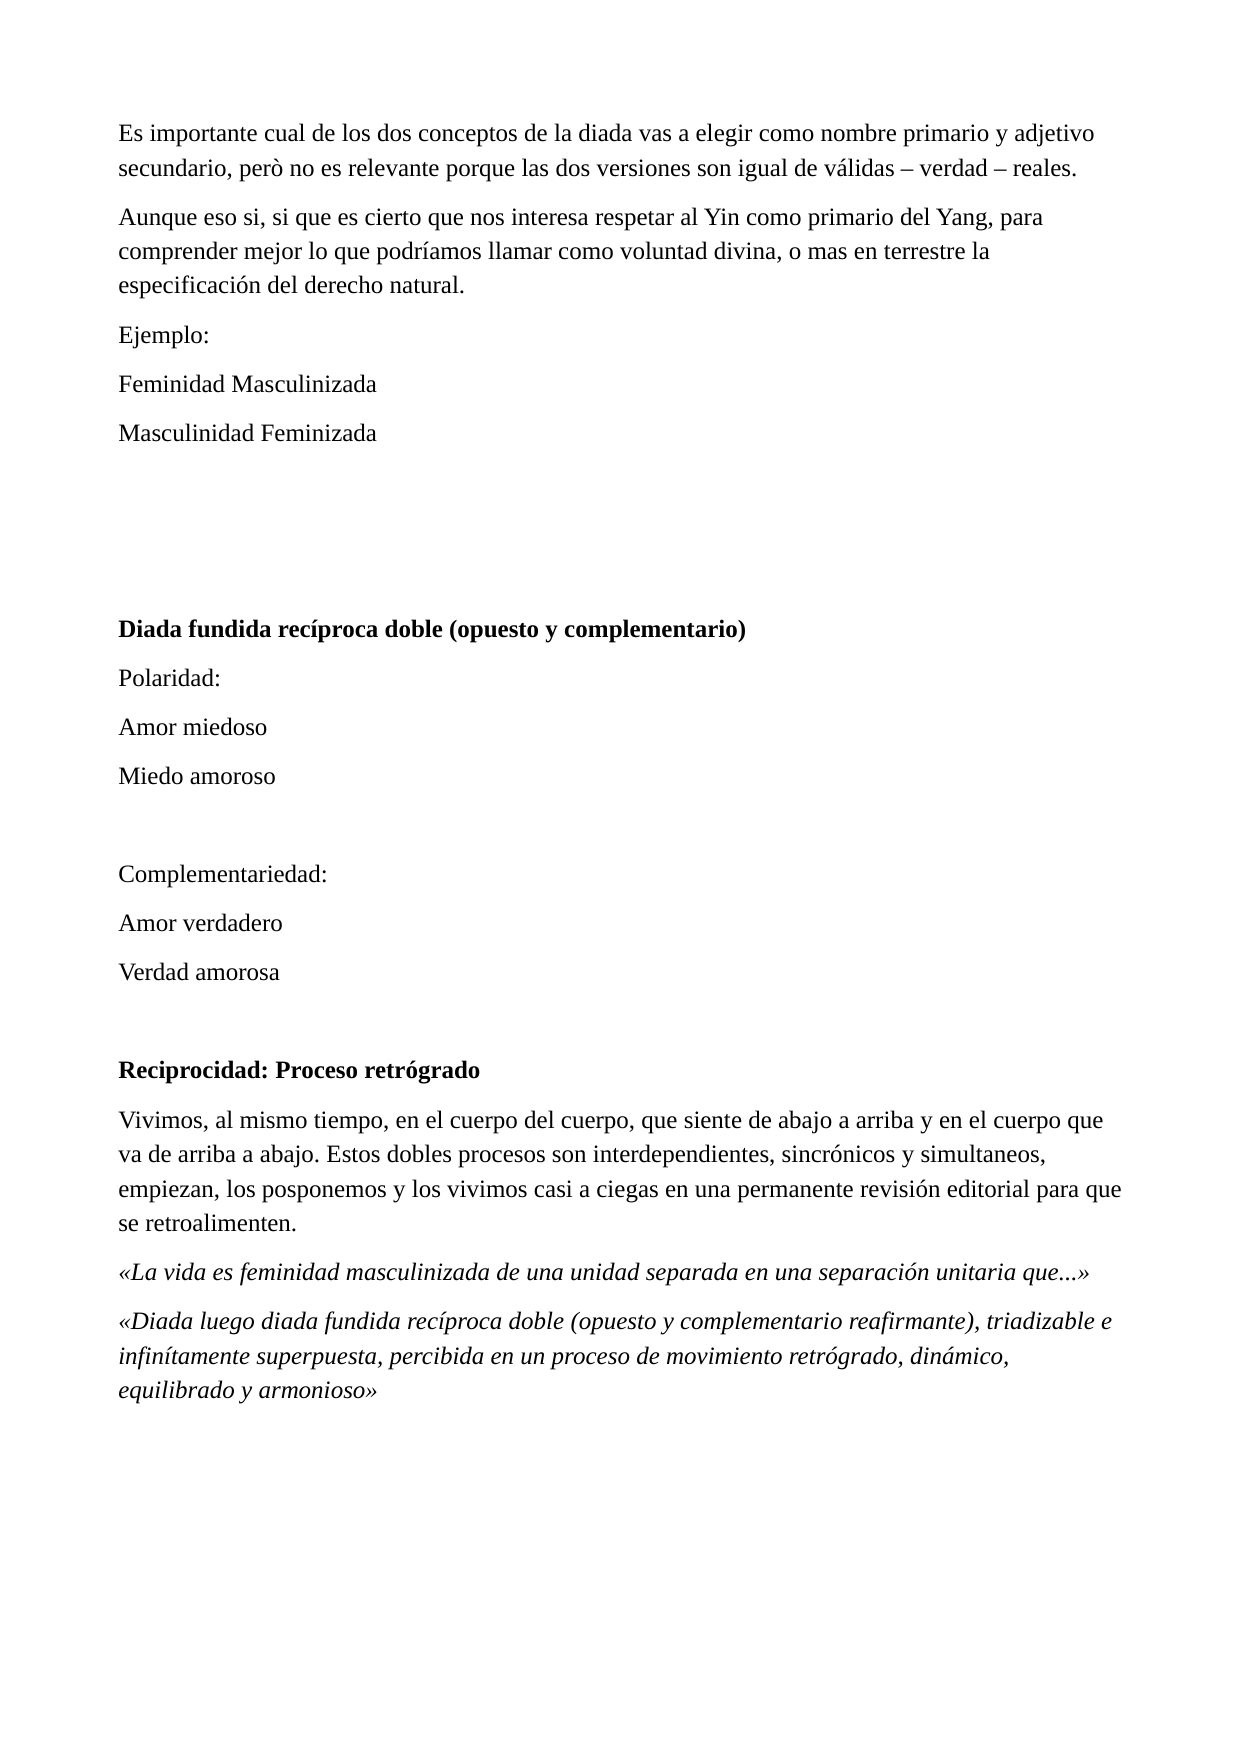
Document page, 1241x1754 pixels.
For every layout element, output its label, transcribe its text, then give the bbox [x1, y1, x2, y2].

text «La vida es feminidad masculinizada de una unidad separada en una separación unitaria que...» [118, 1257, 1122, 1286]
text Polaridad: [118, 663, 1122, 692]
text Aunque eso si, si que es cierto que nos interesa respetar al Yin como primario del Yang, para comprender mejor lo que podríamos llamar como voluntad divina, o mas en terrestre la especificación del derecho natural. [118, 202, 1122, 299]
text Ejemplo: [118, 320, 1122, 348]
text Vivimos, al mismo tiempo, en el cuerpo del cuerpo, que siente de abajo a arriba y en el cuerpo que va de arriba a abajo. Estos dobles procesos son interdependientes, sincrónicos y simultaneos, empiezan, los posponemos y los vivimos casi a ciegas en una permanente revisión editorial para que se retroalimenten. [118, 1105, 1122, 1237]
text Miedo amoroso [118, 761, 1122, 790]
text Masculinidad Feminizada [118, 418, 1122, 447]
text «Diada luego diada fundida recíproca doble (opuesto y complementario reafirmante), triadizable e infinítamente superpuesta, percibida en un proceso de movimiento retrógrado, dinámico, equilibrado y armonioso» [118, 1306, 1122, 1404]
text Verdad amorosa [118, 957, 1122, 986]
text Complementariedad: [118, 859, 1122, 888]
text Amor verdadero [118, 908, 1122, 937]
text Amor miedoso [118, 712, 1122, 741]
text Reciprocidad: Proceso retrógrado [118, 1056, 1122, 1084]
text Es importante cual de los dos conceptos de la diada vas a elegir como nombre primario y adjetivo secundario, però no es relevante porque las dos versiones son igual de válidas – verdad – reales. [118, 118, 1122, 181]
text Diada fundida recíproca doble (opuesto y complementario) [118, 614, 1122, 643]
text Feminidad Masculinizada [118, 369, 1122, 397]
